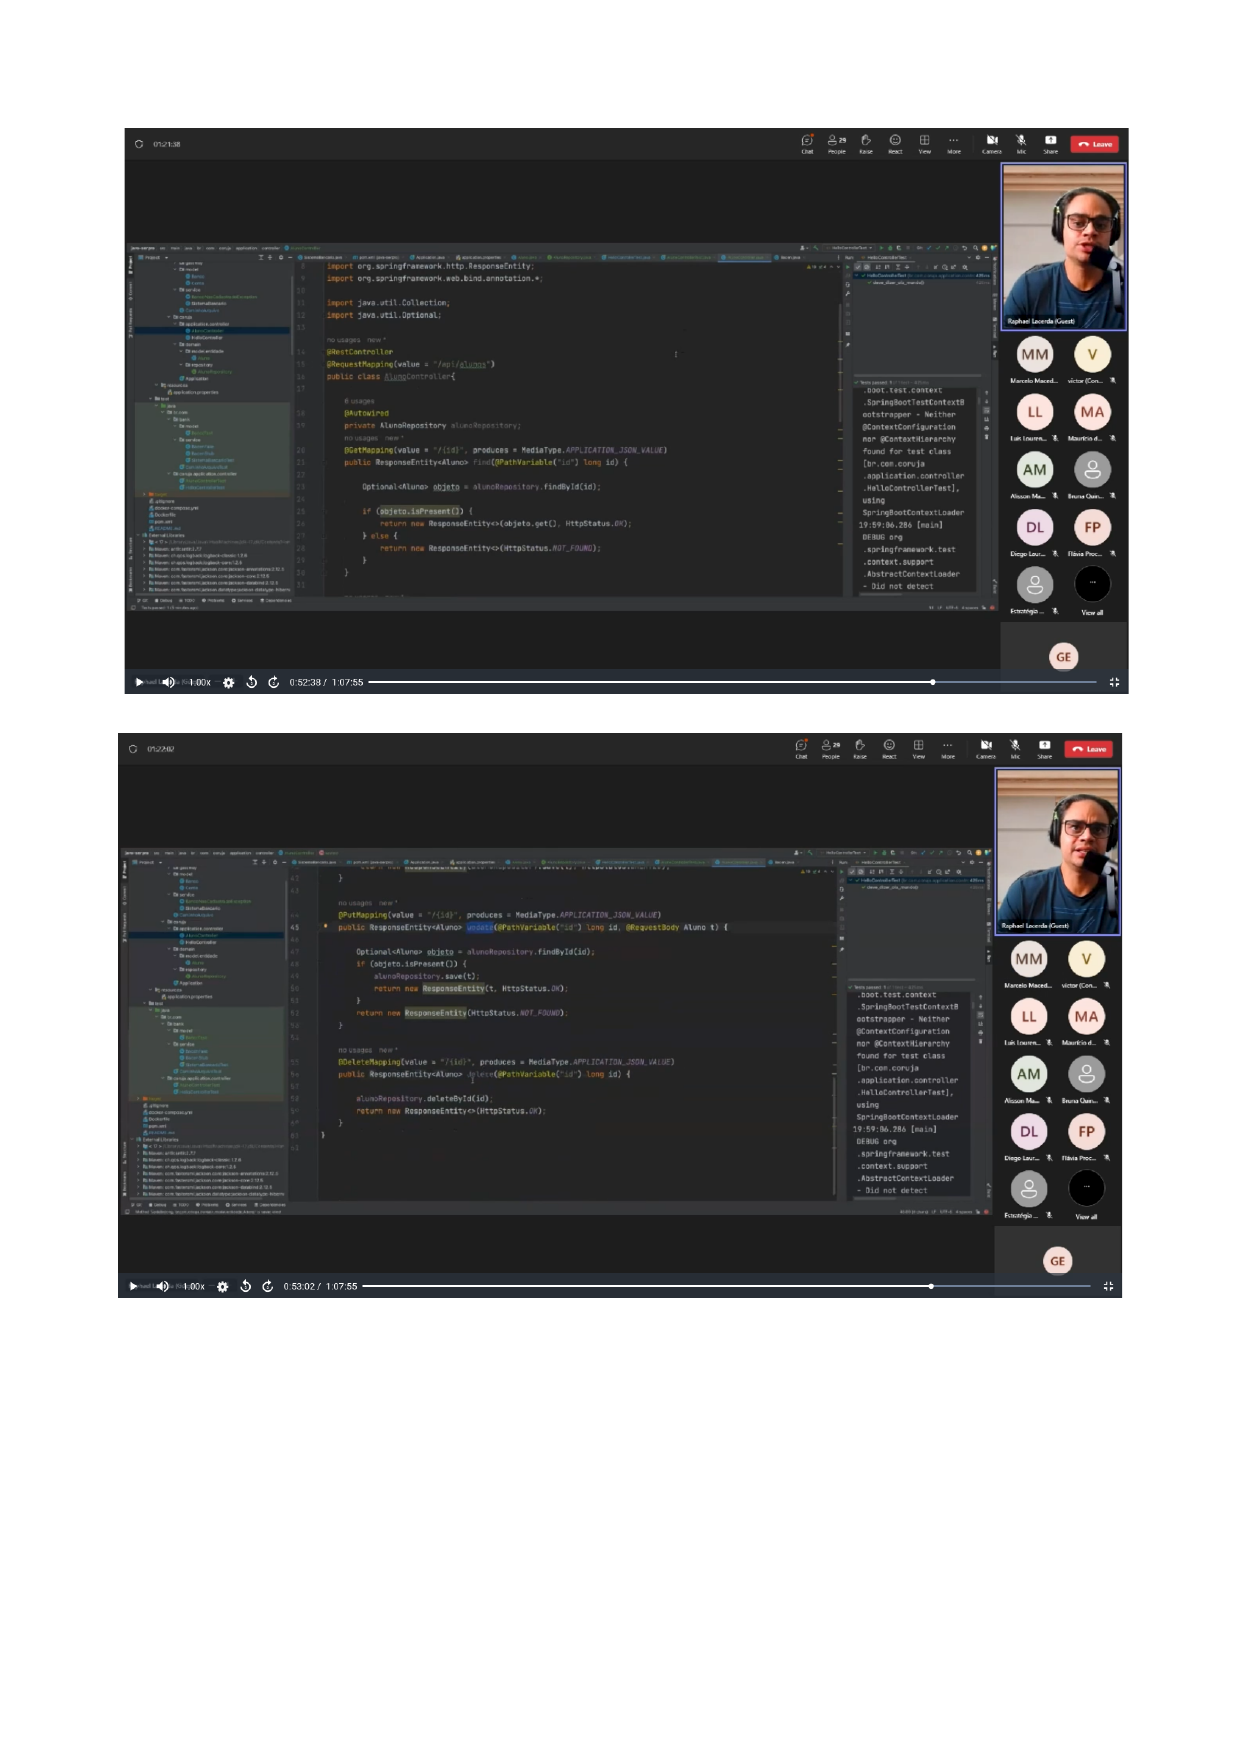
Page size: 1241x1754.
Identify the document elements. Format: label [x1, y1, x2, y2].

picture [124, 128, 1129, 694]
picture [118, 733, 1123, 1298]
